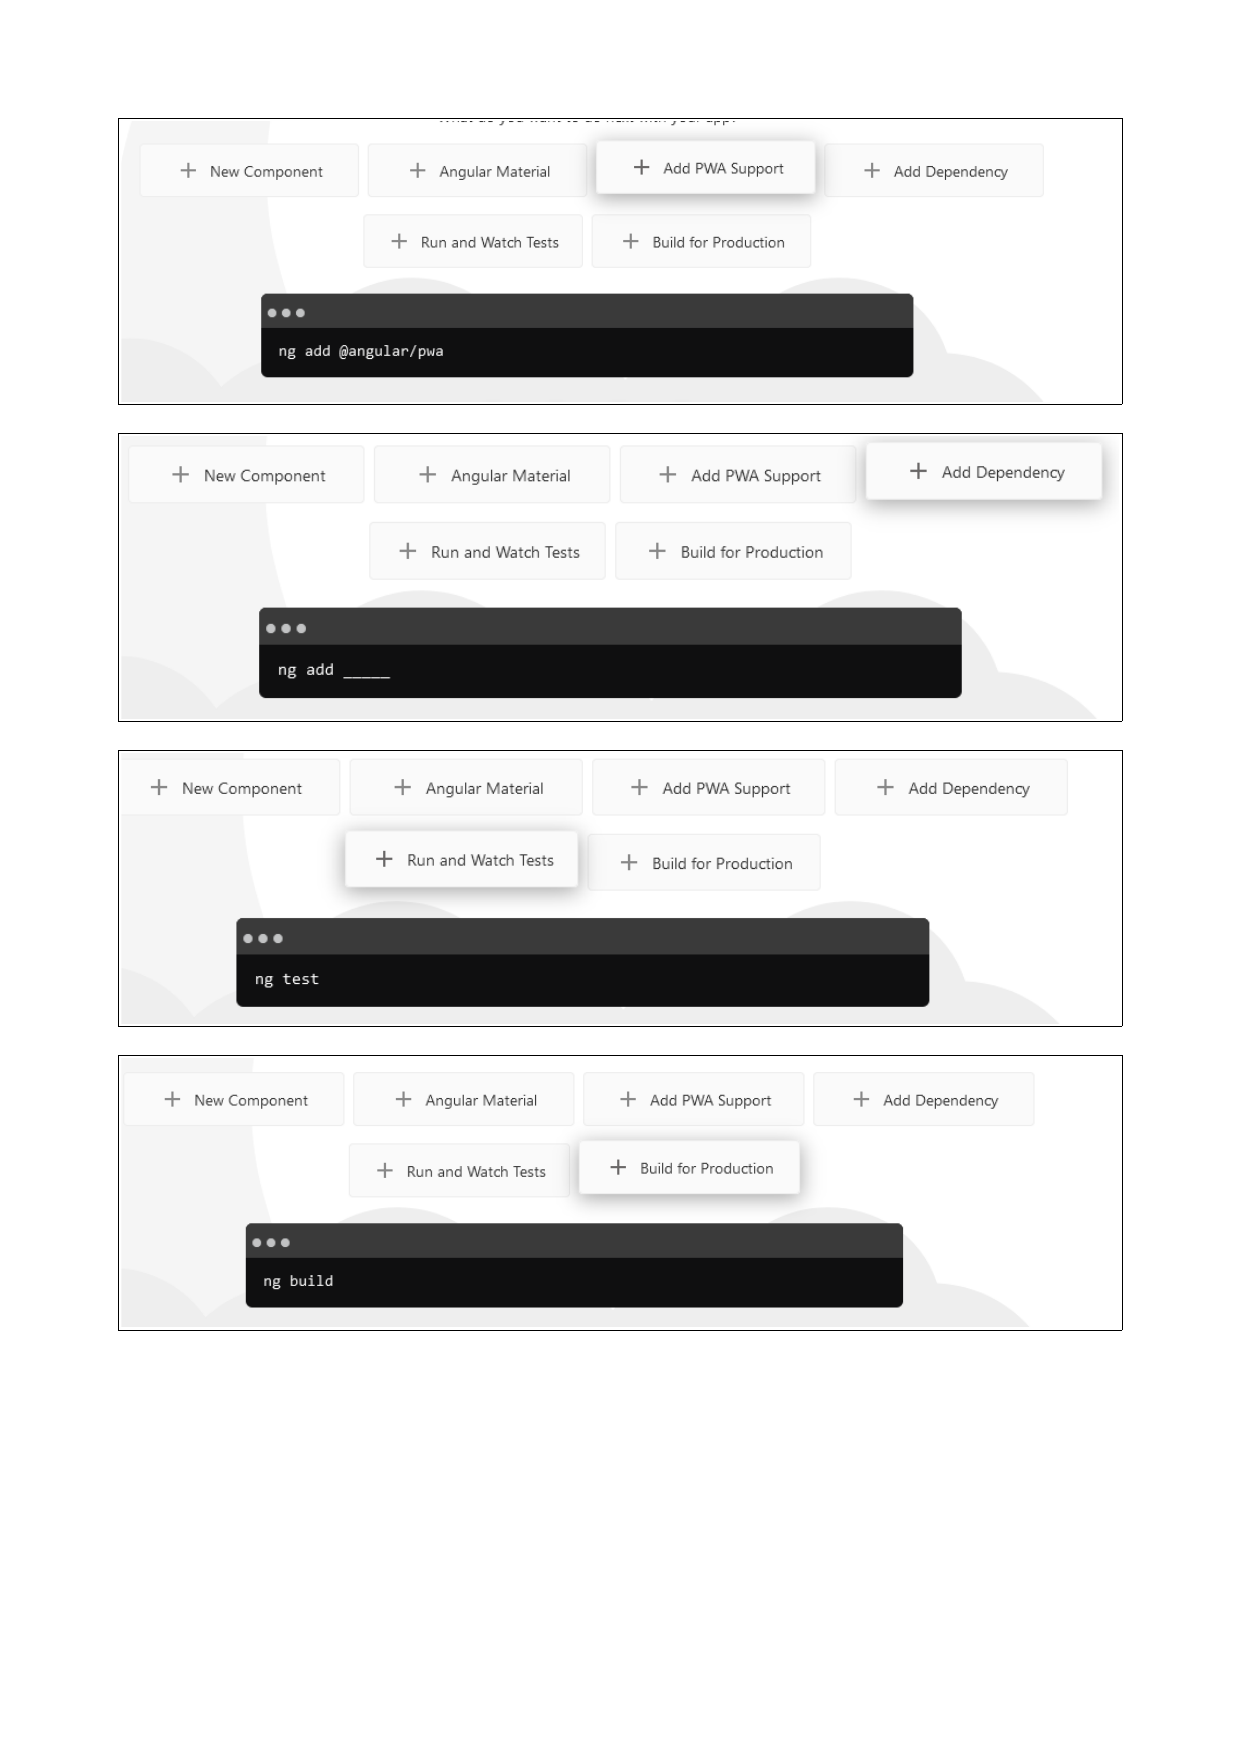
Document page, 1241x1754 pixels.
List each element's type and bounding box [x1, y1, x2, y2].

picture [121, 753, 1119, 1024]
picture [121, 1058, 1119, 1327]
picture [121, 436, 1119, 719]
picture [121, 121, 1119, 402]
